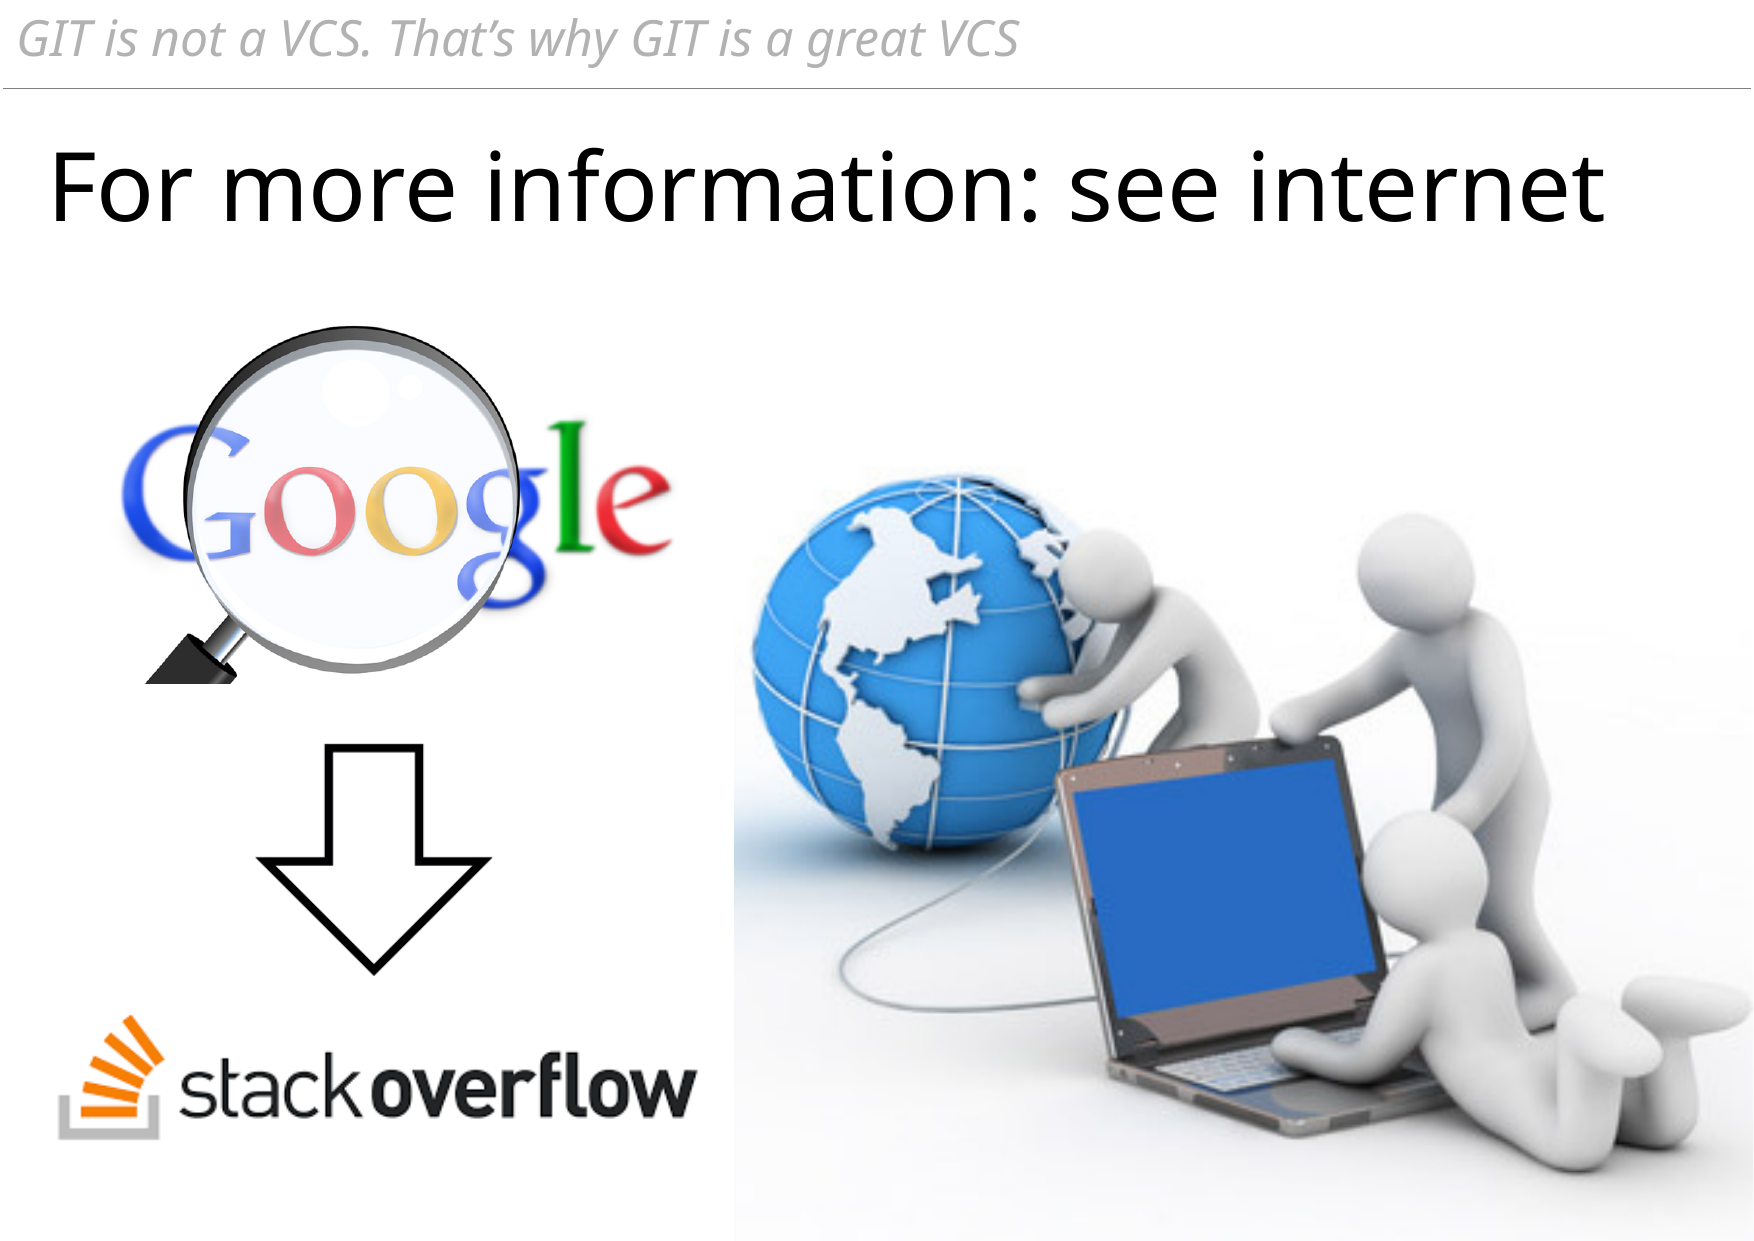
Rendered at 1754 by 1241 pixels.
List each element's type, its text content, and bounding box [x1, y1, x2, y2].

picture [734, 400, 1754, 1241]
picture [33, 741, 729, 1220]
picture [66, 305, 724, 684]
text For more information: see internet [3, 118, 1751, 249]
